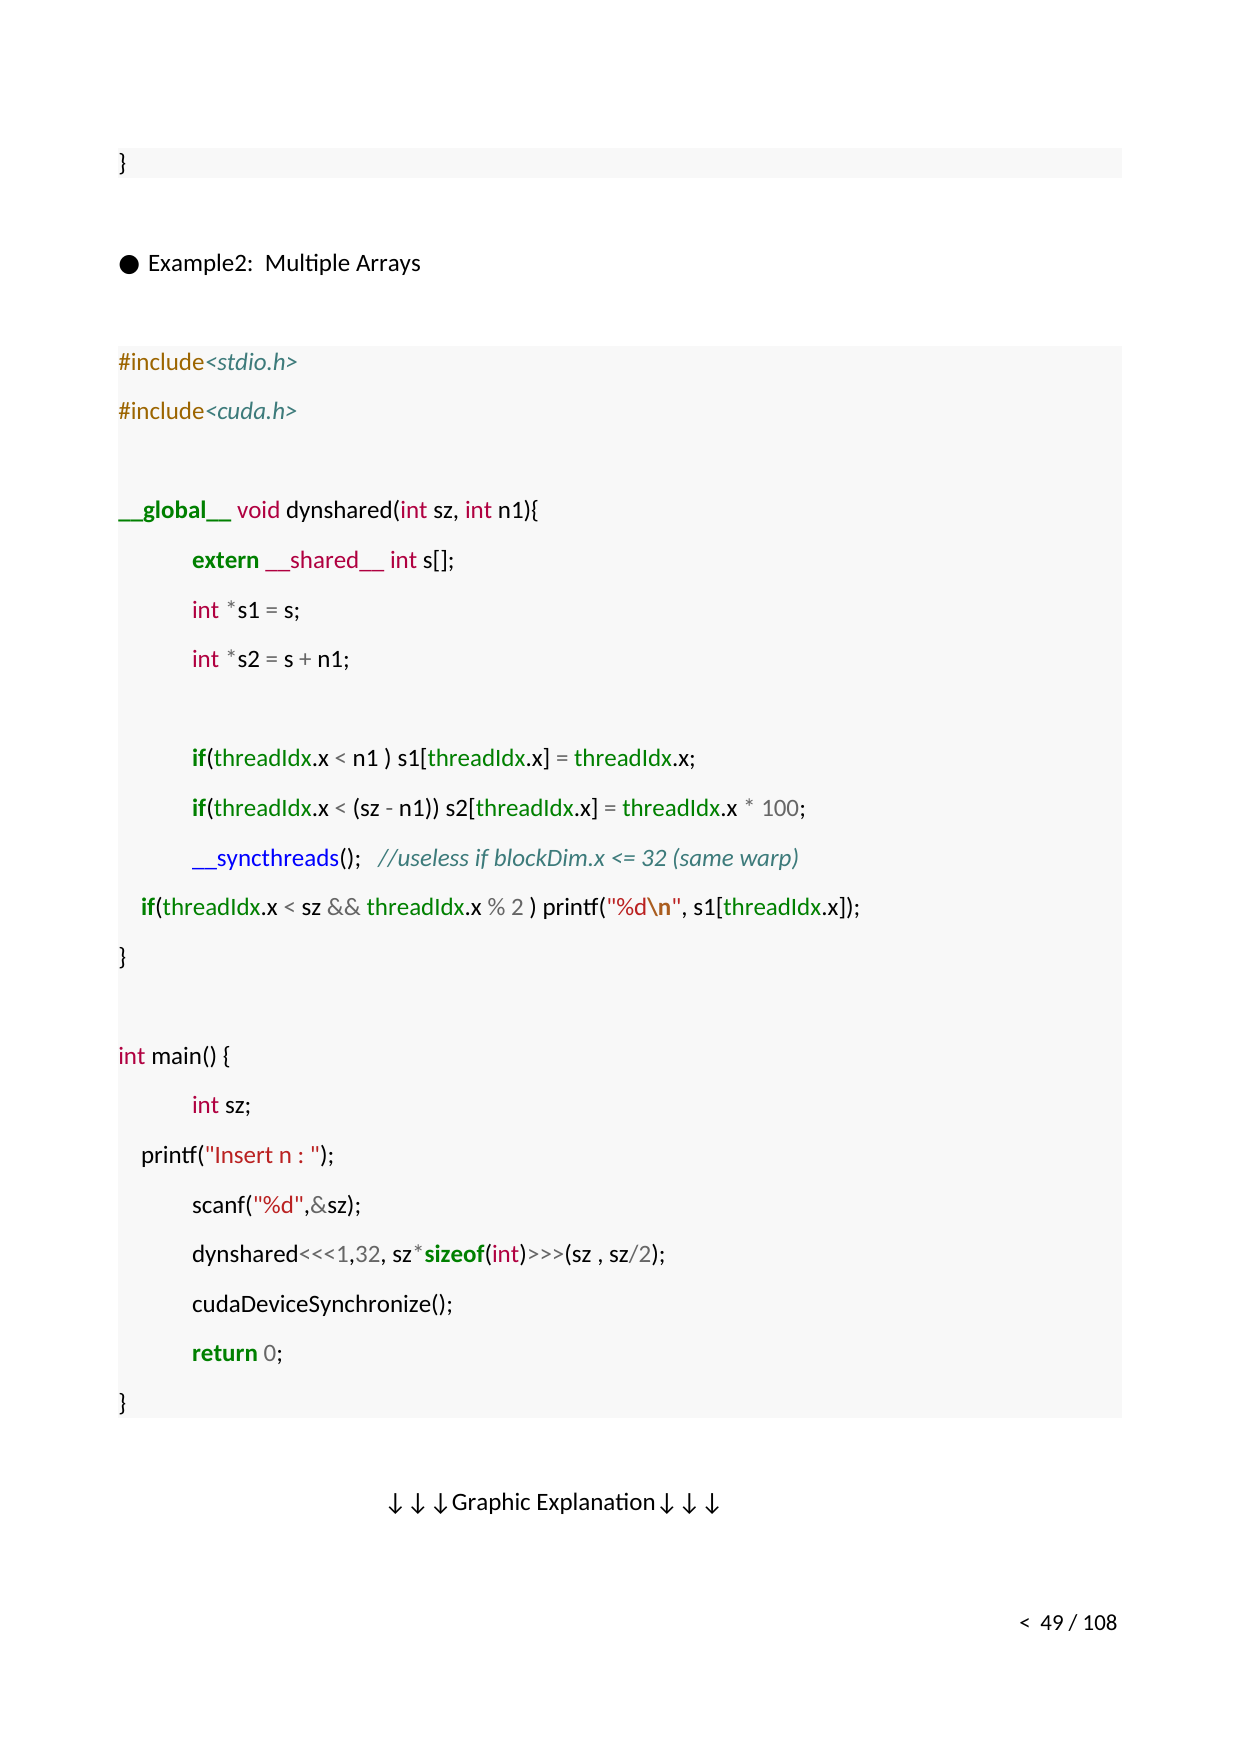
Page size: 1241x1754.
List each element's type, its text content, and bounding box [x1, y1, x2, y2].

text __syncthreads(); //useless if blockDim.x <= 32 (same warp) [118, 842, 1122, 872]
text if(threadIdx.x < sz && threadIdx.x % 2 ) printf("%d\n", s1[threadIdx.x]); [118, 891, 1122, 922]
text return 0; [118, 1338, 1122, 1368]
text dynshared<<<1,32, sz*sizeof(int)>>>(sz , sz/2); [118, 1238, 1122, 1269]
text if(threadIdx.x < n1 ) s1[threadIdx.x] = threadIdx.x; [118, 743, 1122, 773]
text printf("Insert n : "); [118, 1139, 1122, 1170]
text #include<stdio.h> [118, 346, 1122, 376]
text } [118, 148, 1122, 178]
text extern __shared__ int s[]; [118, 544, 1122, 575]
text ● Example2: Multiple Arrays [118, 247, 1122, 277]
text } [118, 1387, 1122, 1418]
text } [118, 941, 1122, 971]
text int sz; [118, 1090, 1122, 1120]
text #include<cuda.h> [118, 396, 1122, 426]
text int *s2 = s + n1; [118, 643, 1122, 674]
text if(threadIdx.x < (sz - n1)) s2[threadIdx.x] = threadIdx.x * 100; [118, 792, 1122, 823]
text int main() { [118, 1040, 1122, 1071]
text int *s1 = s; [118, 594, 1122, 624]
text ↓↓↓Graphic Explanation↓↓↓ [118, 1486, 1122, 1517]
text __global__ void dynshared(int sz, int n1){ [118, 495, 1122, 525]
text scanf("%d",&sz); [118, 1189, 1122, 1219]
text cudaDeviceSynchronize(); [118, 1288, 1122, 1318]
